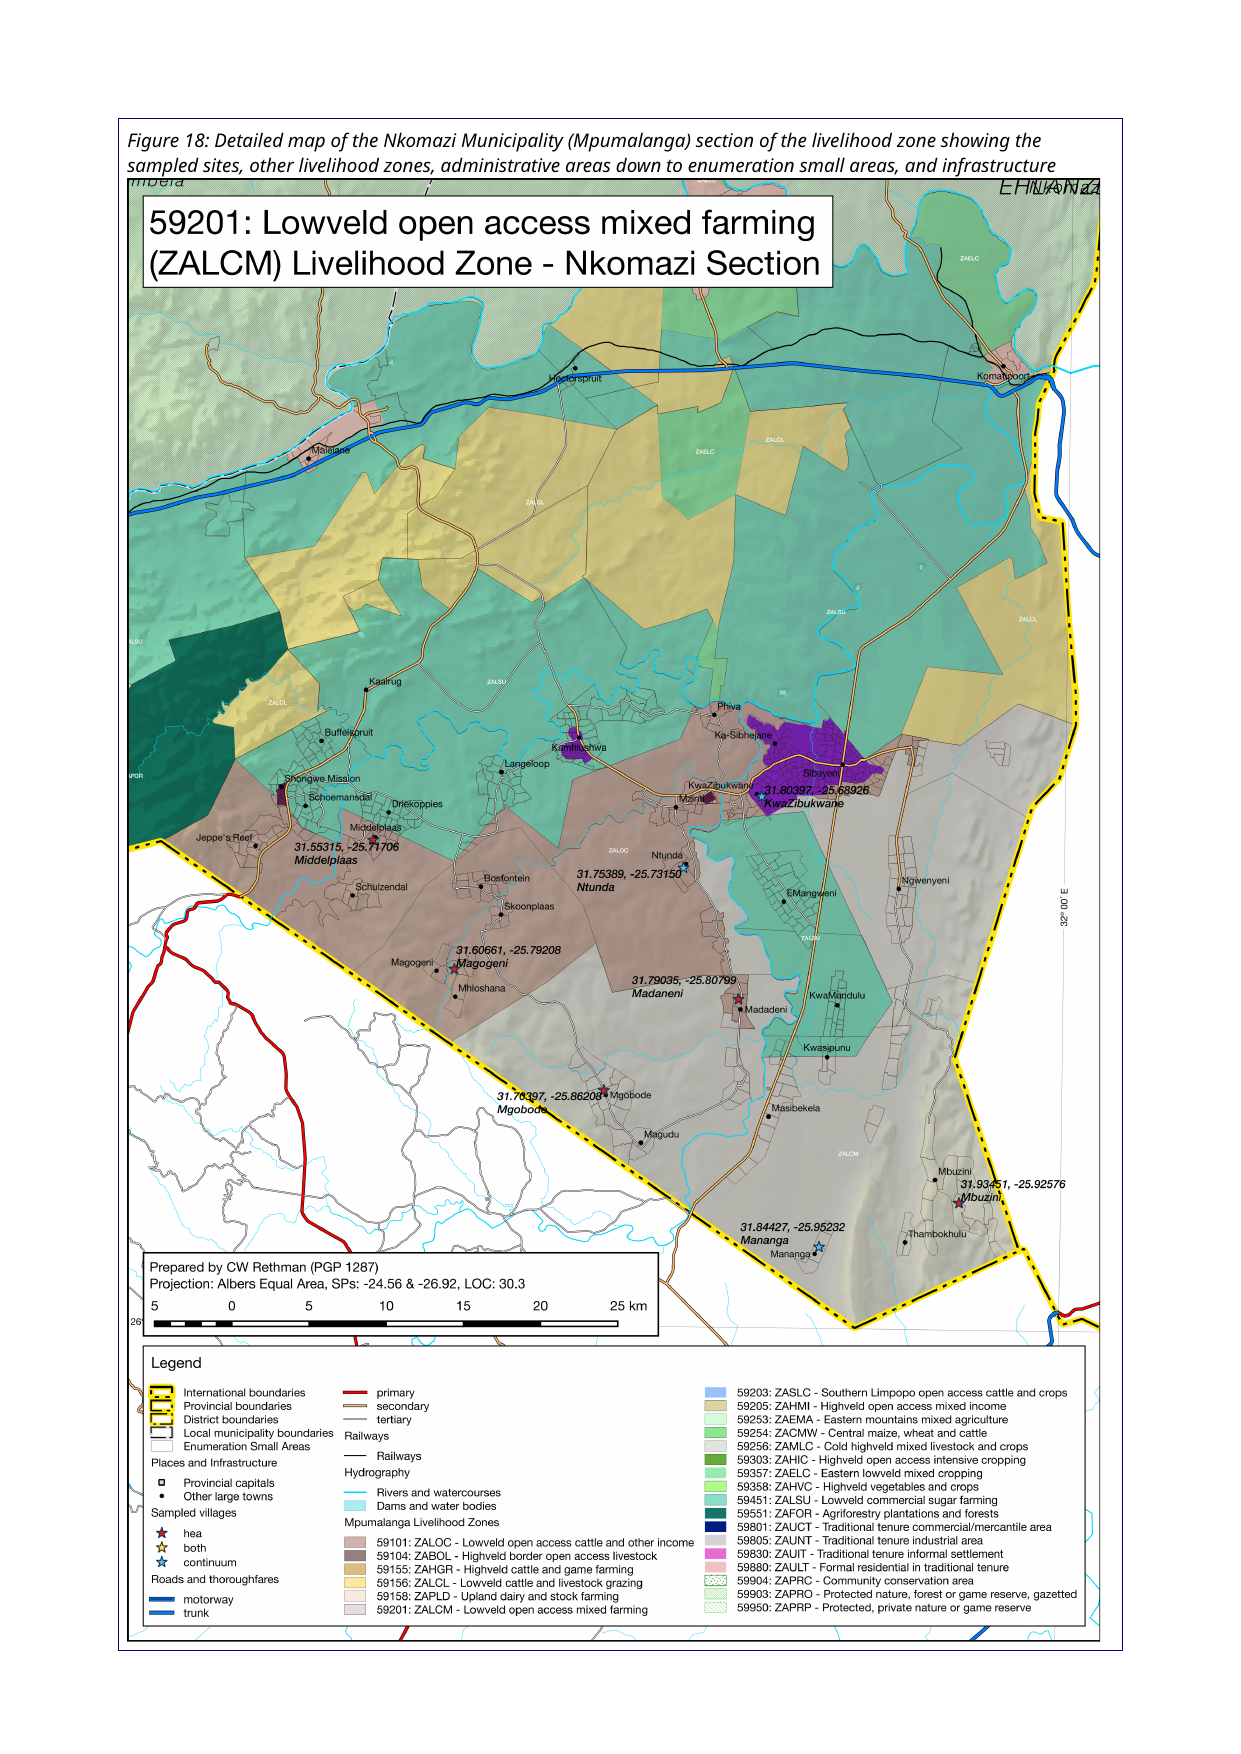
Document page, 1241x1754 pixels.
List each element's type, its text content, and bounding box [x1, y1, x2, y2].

text Figure 18: Detailed map of the Nkomazi Municipality (Mpumalanga) section of the livelihood zone showing the sampled sites, other livelihood zones, administrative areas down to enumeration small areas, and infrastructure [127, 127, 1113, 178]
picture [127, 178, 1101, 1642]
